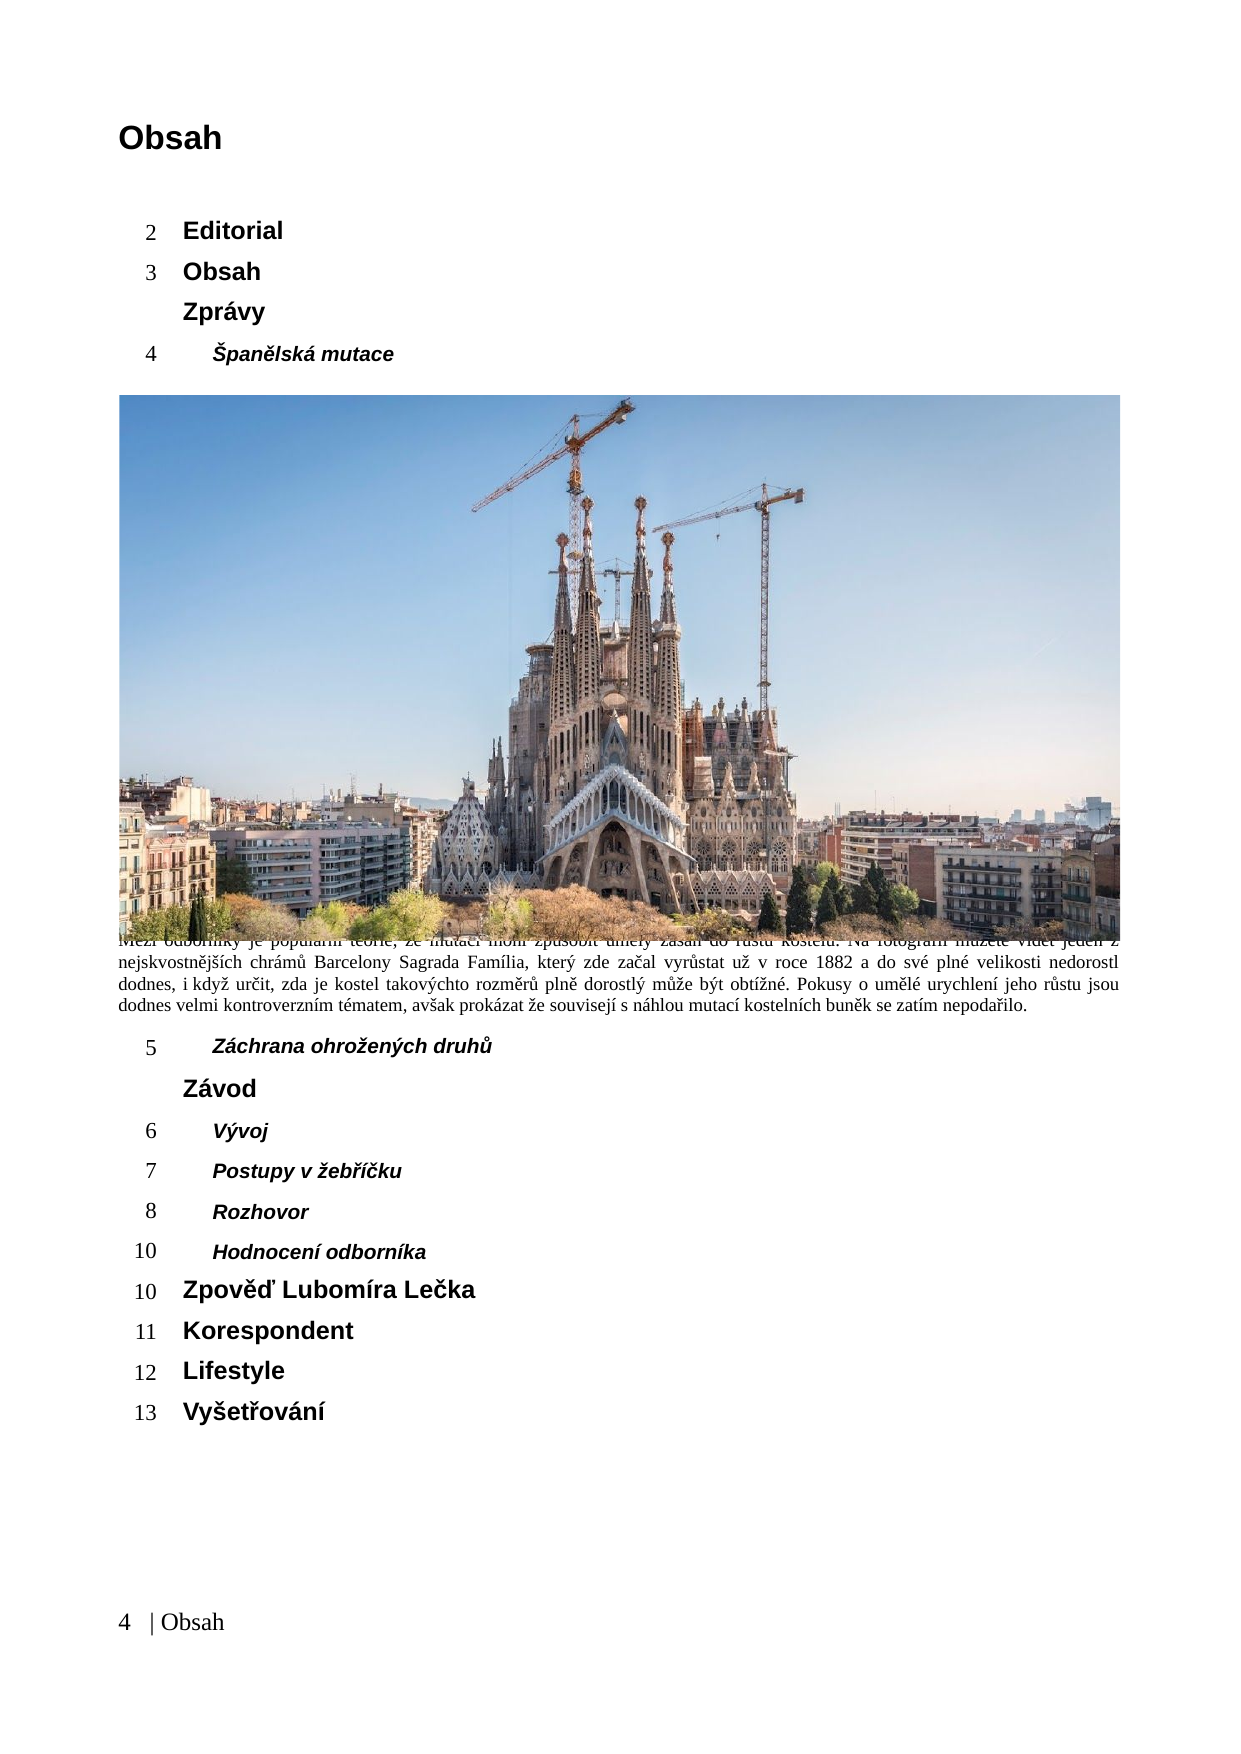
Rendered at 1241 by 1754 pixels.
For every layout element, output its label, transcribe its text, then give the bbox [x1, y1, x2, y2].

table_cell 6 [118, 1109, 162, 1149]
table_cell [162, 332, 177, 372]
table_cell [118, 291, 162, 332]
table_cell Zpověď Lubomíra Lečka [177, 1269, 1122, 1310]
table_cell [162, 1149, 177, 1189]
table_cell [118, 1068, 162, 1108]
table_cell [162, 1431, 177, 1471]
table_cell 10 [118, 1269, 162, 1310]
table_cell [162, 1269, 177, 1310]
table_cell Závod [177, 1068, 1122, 1108]
table_cell [162, 251, 177, 291]
table_cell Vývoj [177, 1109, 1122, 1149]
table_cell Zprávy [177, 291, 1122, 332]
table_cell [162, 1391, 177, 1431]
table_cell Rozhovor [177, 1189, 1122, 1229]
table_cell [162, 1350, 177, 1391]
table_cell Vyšetřování [177, 1391, 1122, 1431]
subtitle Obsah [118, 118, 1122, 157]
table_header 2 [118, 210, 162, 251]
picture [119, 395, 1121, 923]
table_cell Korespondent [177, 1310, 1122, 1350]
table_cell Lifestyle [177, 1350, 1122, 1391]
table_cell 8 [118, 1189, 162, 1229]
table_cell [162, 1310, 177, 1350]
table_cell Hodnocení odborníka [177, 1229, 1122, 1269]
table_cell [162, 1229, 177, 1269]
table_cell Záchrana ohrožených druhů [177, 372, 1122, 1068]
table_cell Obsah [177, 251, 1122, 291]
table_header [162, 210, 177, 251]
table_header Editorial [177, 210, 1122, 251]
table_cell [118, 1431, 162, 1471]
table_cell 13 [118, 1391, 162, 1431]
table_cell [162, 1189, 177, 1229]
table_cell 5 [118, 372, 162, 1068]
table_cell 12 [118, 1350, 162, 1391]
table_cell [162, 1068, 177, 1108]
table_cell 4 [118, 332, 162, 372]
table_cell Obsah [177, 1431, 1122, 1471]
table_cell [162, 1109, 177, 1149]
table_cell [162, 923, 177, 1068]
table_cell 10 [118, 1229, 162, 1269]
table_cell Postupy v žebříčku [177, 1149, 1122, 1189]
table_cell 3 [118, 251, 162, 291]
table_cell [162, 372, 177, 395]
table_cell 11 [118, 1310, 162, 1350]
table_cell 7 [118, 1149, 162, 1189]
table_cell [162, 291, 177, 332]
table_cell Španělská mutace [177, 332, 1122, 372]
